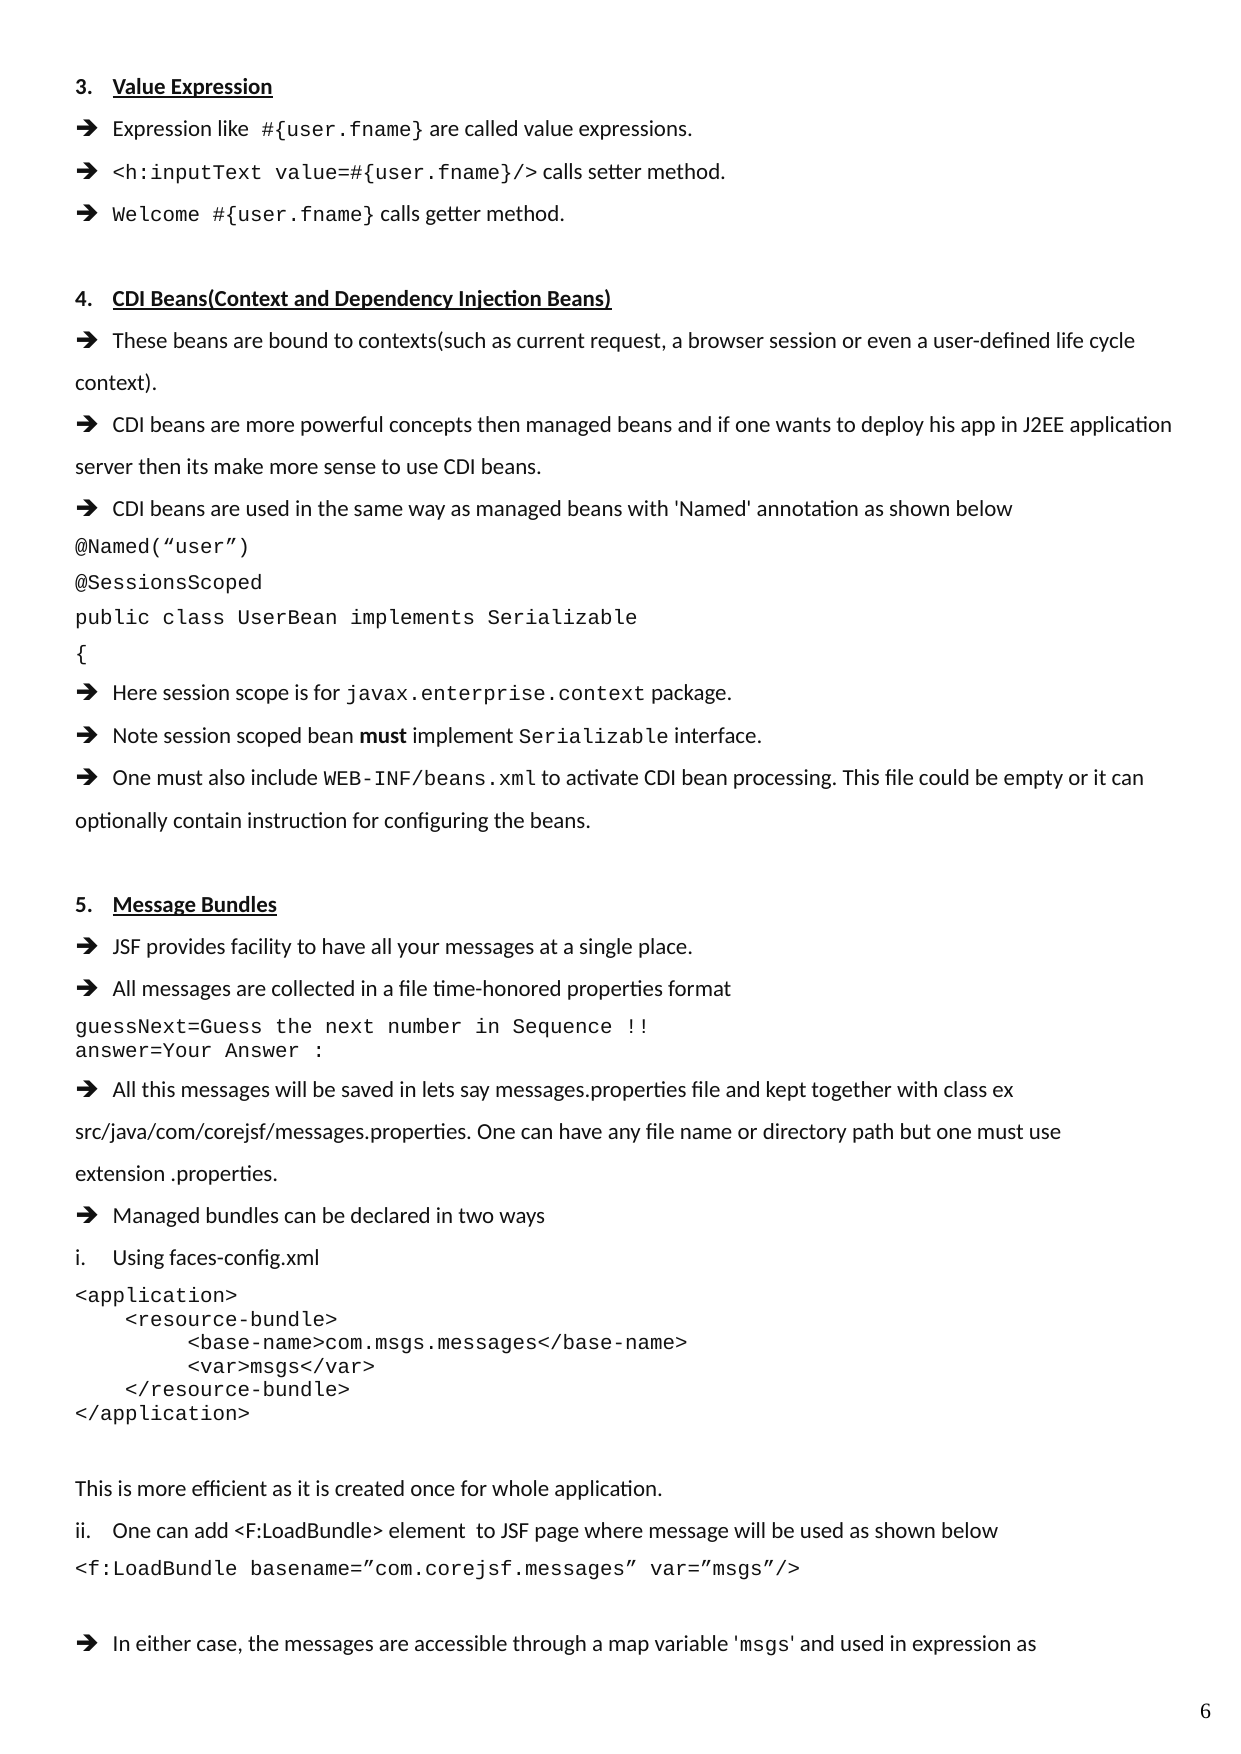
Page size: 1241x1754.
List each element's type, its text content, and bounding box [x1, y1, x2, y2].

text This is more efficient as it is created once for whole application. [75, 1474, 1211, 1502]
list i. Using faces-config.xml [75, 1243, 1211, 1271]
list Expression like #{user.fname} are called value expressions. [75, 114, 1211, 142]
text 3. Value Expression [75, 72, 1211, 100]
list Managed bundles can be declared in two ways [75, 1201, 1211, 1229]
list All this messages will be saved in lets say messages.properties file and kept together with class ex src/java/com/corejsf/messages.properties. One can have any file name or directory path but one must use extension .properties. [75, 1075, 1211, 1187]
text @Named(“user”) [75, 536, 1211, 560]
list JSF provides facility to have all your messages at a single place. [75, 932, 1211, 960]
text ii. One can add <F:LoadBundle> element to JSF page where message will be used as shown below [75, 1516, 1211, 1544]
list In either case, the messages are accessible through a map variable 'msgs' and used in expression as [75, 1629, 1211, 1657]
list Welcome #{user.fname} calls getter method. [75, 199, 1211, 228]
list answer=Your Answer : [75, 1039, 1211, 1063]
list One must also include WEB-INF/beans.xml to activate CDI bean processing. This file could be empty or it can optionally contain instruction for configuring the beans. [75, 763, 1211, 834]
list All messages are collected in a file time-honored properties format [75, 974, 1211, 1002]
list guessNext=Guess the next number in Sequence !! [75, 1016, 1211, 1039]
list <h:inputText value=#{user.fname}/> calls setter method. [75, 157, 1211, 185]
text </resource-bundle> [75, 1379, 1211, 1403]
text 5. Message Bundles [75, 890, 1211, 918]
list Note session scoped bean must implement Serializable interface. [75, 721, 1211, 749]
text <resource-bundle> [75, 1308, 1211, 1332]
text { [75, 642, 1211, 666]
text </application> [75, 1403, 1211, 1427]
text public class UserBean implements Serializable [75, 607, 1211, 631]
text <var>msgs</var> [75, 1356, 1211, 1379]
list These beans are bound to contexts(such as current request, a browser session or even a user-defined life cycle context). [75, 326, 1211, 396]
text 4. CDI Beans(Context and Dependency Injection Beans) [75, 284, 1211, 312]
text <application> [75, 1285, 1211, 1308]
text @SessionsScoped [75, 572, 1211, 595]
list Here session scope is for javax.enterprise.context package. [75, 678, 1211, 706]
list CDI beans are more powerful concepts then managed beans and if one wants to deploy his app in J2EE application server then its make more sense to use CDI beans. [75, 410, 1211, 480]
list CDI beans are used in the same way as managed beans with 'Named' annotation as shown below [75, 494, 1211, 522]
text <base-name>com.msgs.messages</base-name> [75, 1332, 1211, 1356]
list <f:LoadBundle basename=”com.corejsf.messages” var=”msgs”/> [75, 1558, 1211, 1582]
